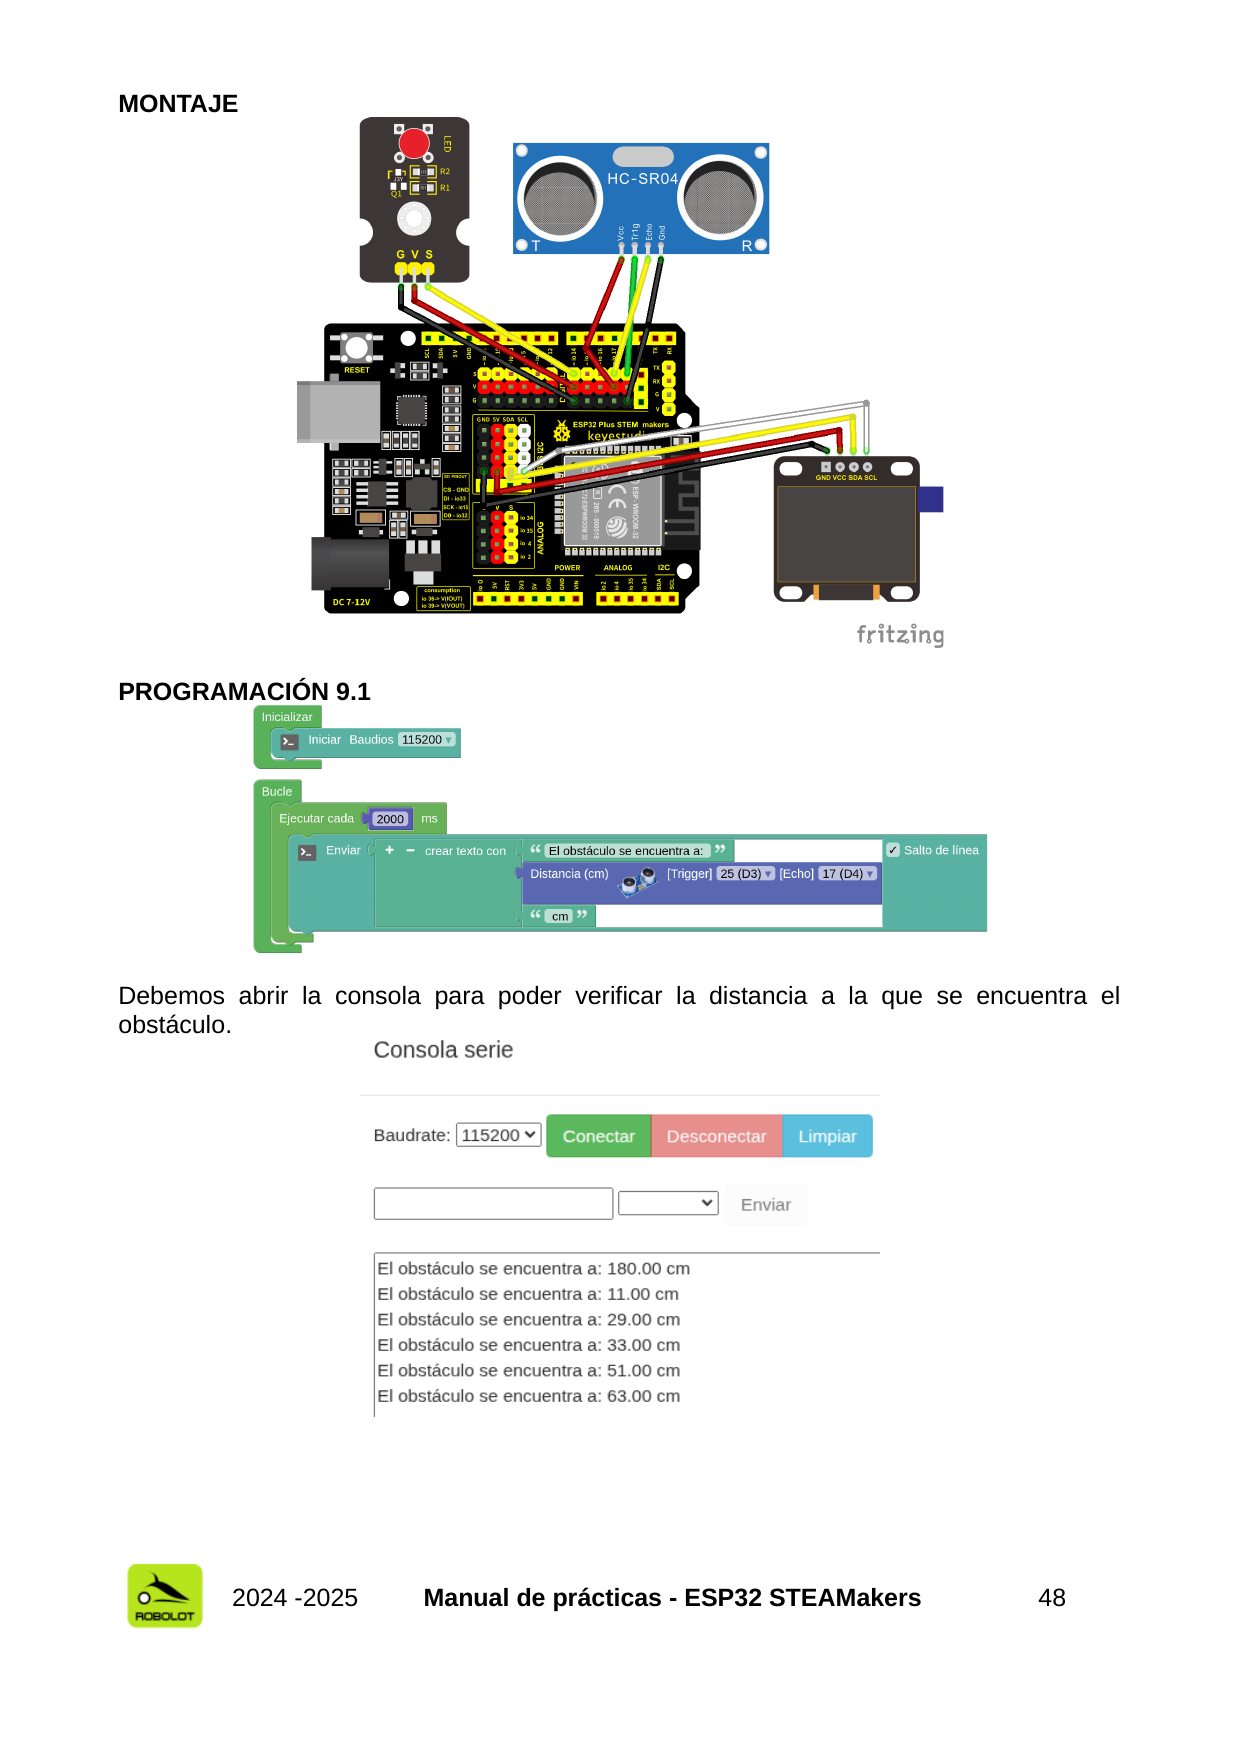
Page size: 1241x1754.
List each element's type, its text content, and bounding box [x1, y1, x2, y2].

text PROGRAMACIÓN 9.1 [118, 677, 1122, 706]
picture [360, 1038, 880, 1417]
picture [126, 1563, 205, 1631]
picture [253, 705, 988, 953]
picture [297, 117, 944, 648]
text MONTAJE [118, 88, 1122, 117]
text Debemos abrir la consola para poder verificar la distancia a la que se encuentra el obstáculo. [118, 981, 1122, 1039]
